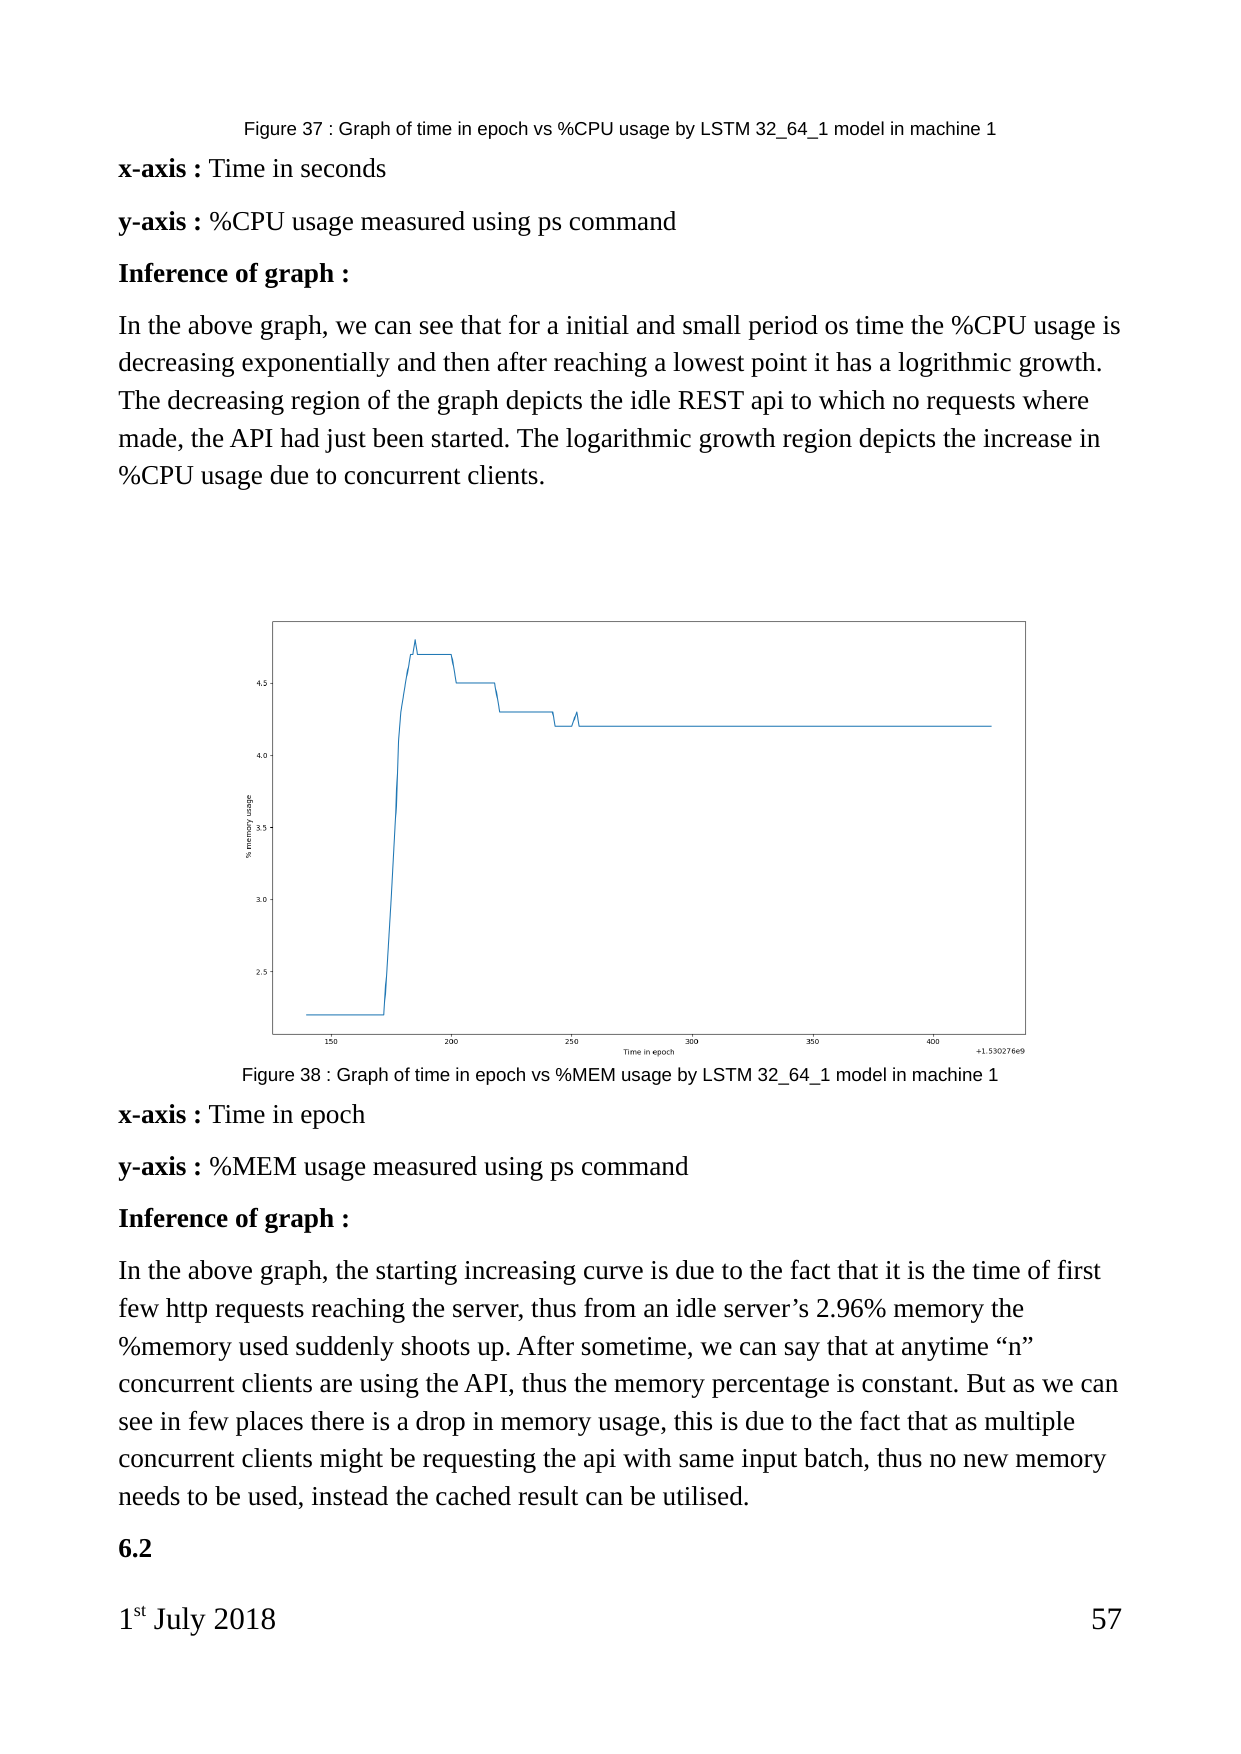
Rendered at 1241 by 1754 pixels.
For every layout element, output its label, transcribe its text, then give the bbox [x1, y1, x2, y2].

picture [163, 563, 1122, 1064]
text Inference of graph : [118, 257, 1122, 288]
text y-axis : %CPU usage measured using ps command [118, 204, 1122, 236]
text x-axis : Time in seconds [118, 152, 1122, 183]
text 6.2 [118, 1532, 1122, 1563]
text x-axis : Time in epoch [118, 1098, 1122, 1129]
text In the above graph, the starting increasing curve is due to the fact that it is the time of first few http requests reaching the server, thus from an idle server’s 2.96% memory the %memory used suddenly shoots up. After sometime, we can say that at anytime “n” concurrent clients are using the API, thus the memory percentage is constant. But as we can see in few places there is a drop in memory usage, this is due to the fact that as multiple concurrent clients might be requesting the api with same input batch, thus no new memory needs to be used, instead the cached result can be utilised. [118, 1254, 1122, 1511]
subtitle Figure 38 : Graph of time in epoch vs %MEM usage by LSTM 32_64_1 model in machine 1 [118, 1033, 1122, 1085]
subtitle Figure 37 : Graph of time in epoch vs %CPU usage by LSTM 32_64_1 model in machine 1 [118, 118, 1122, 140]
text y-axis : %MEM usage measured using ps command [118, 1150, 1122, 1181]
text Inference of graph : [118, 1202, 1122, 1233]
text In the above graph, we can see that for a initial and small period os time the %CPU usage is decreasing exponentially and then after reaching a lowest point it has a logrithmic growth. The decreasing region of the graph depicts the idle REST api to which no requests where made, the API had just been started. The logarithmic growth region depicts the increase in %CPU usage due to concurrent clients. [118, 309, 1122, 491]
